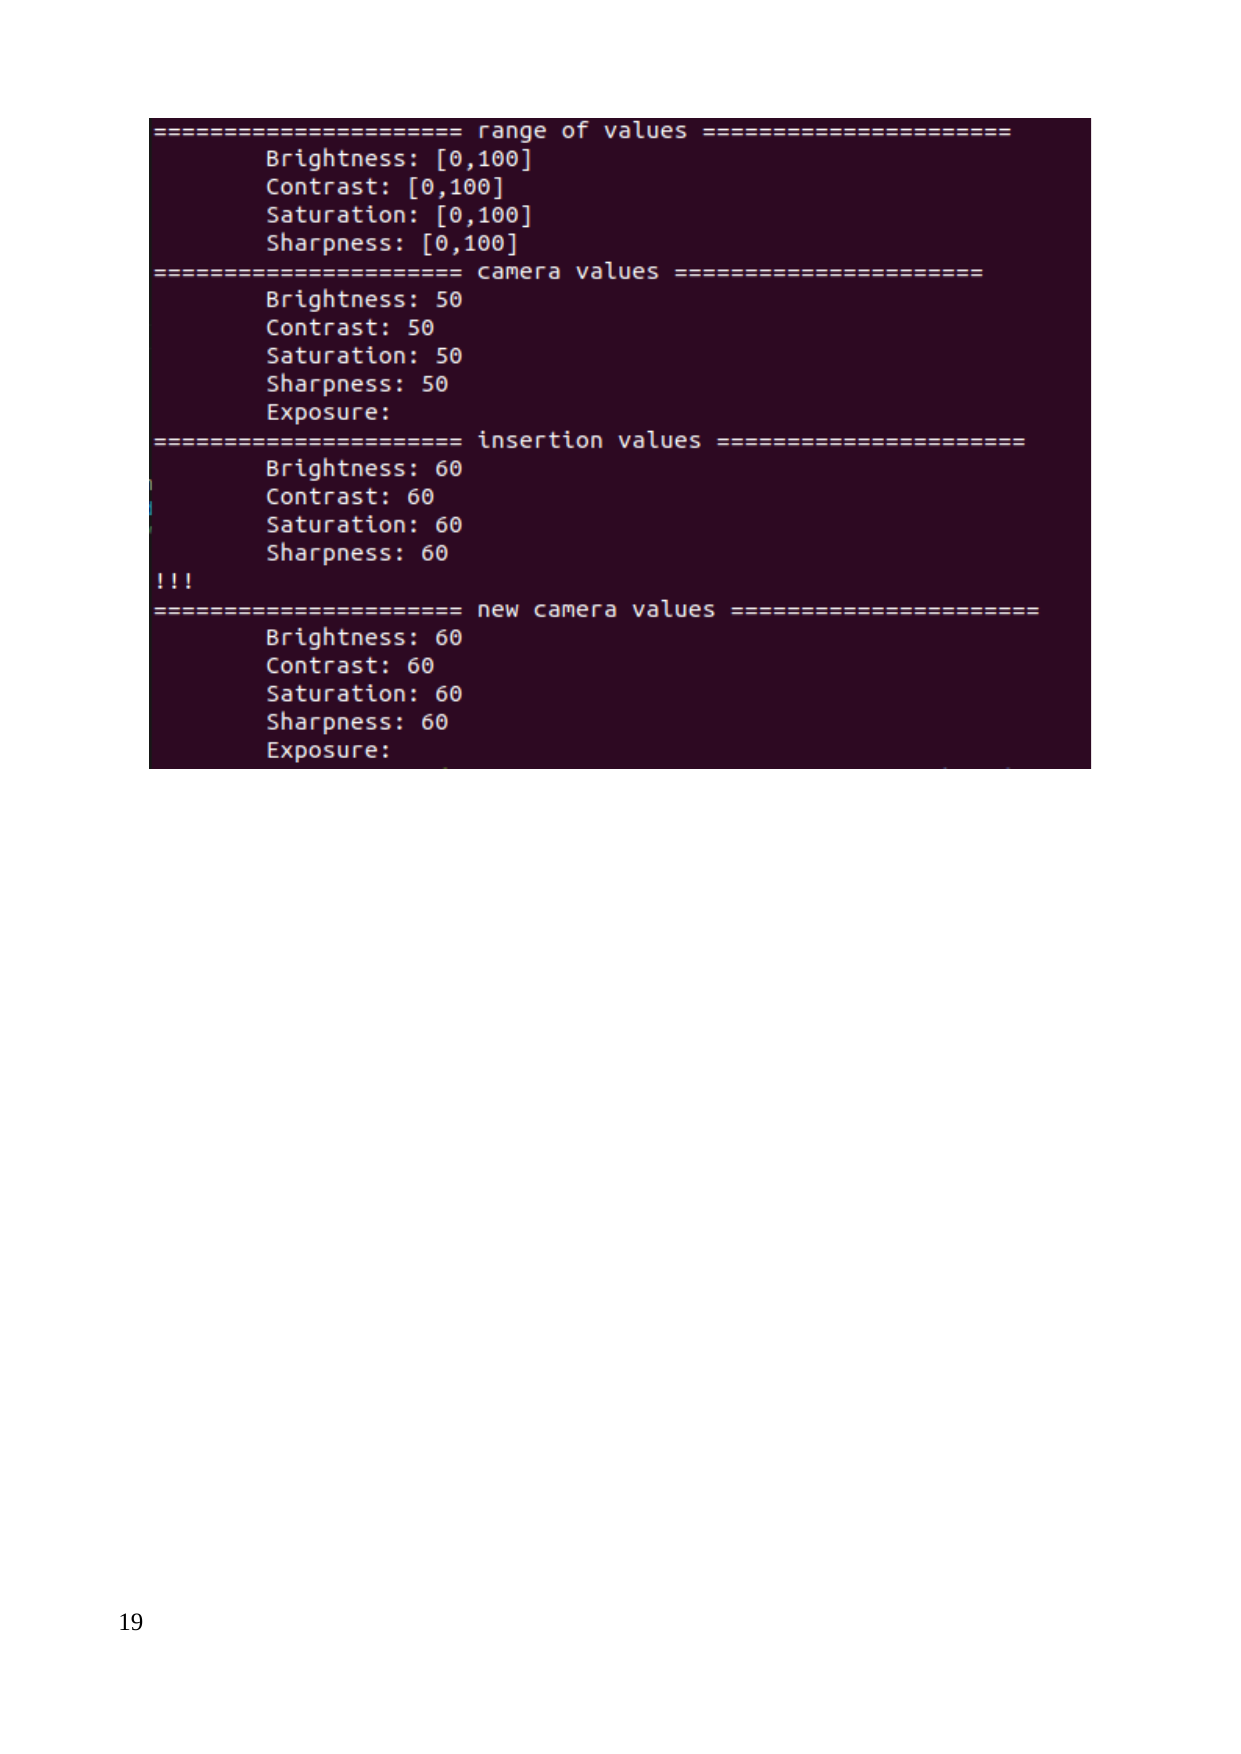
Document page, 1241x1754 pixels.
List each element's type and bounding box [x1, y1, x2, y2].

picture [149, 118, 1092, 769]
